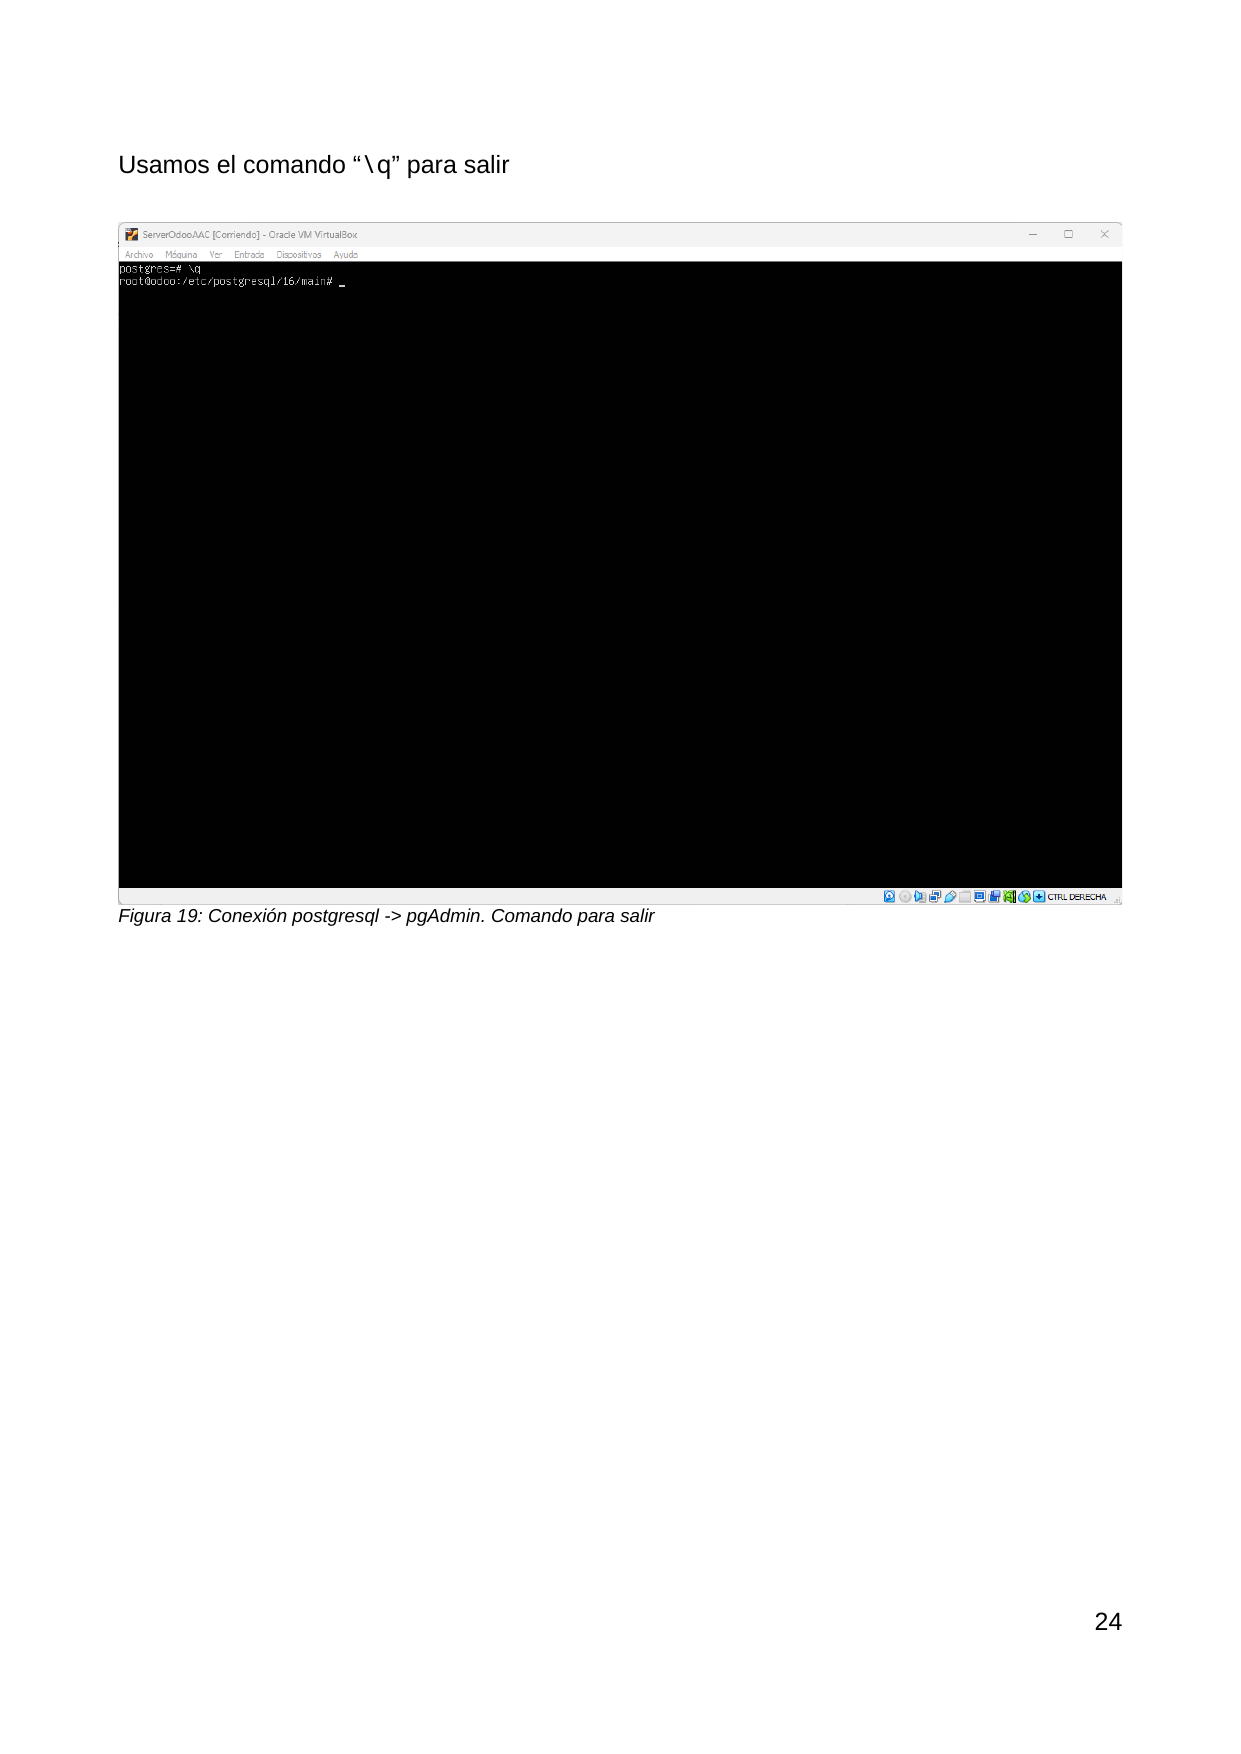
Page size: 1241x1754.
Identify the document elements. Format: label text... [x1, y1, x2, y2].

text Usamos el comando “\q” para salir [118, 147, 1122, 181]
text Figura 19: Conexión postgresql -> pgAdmin. Comando para salir [118, 905, 1122, 927]
picture [118, 222, 1123, 905]
